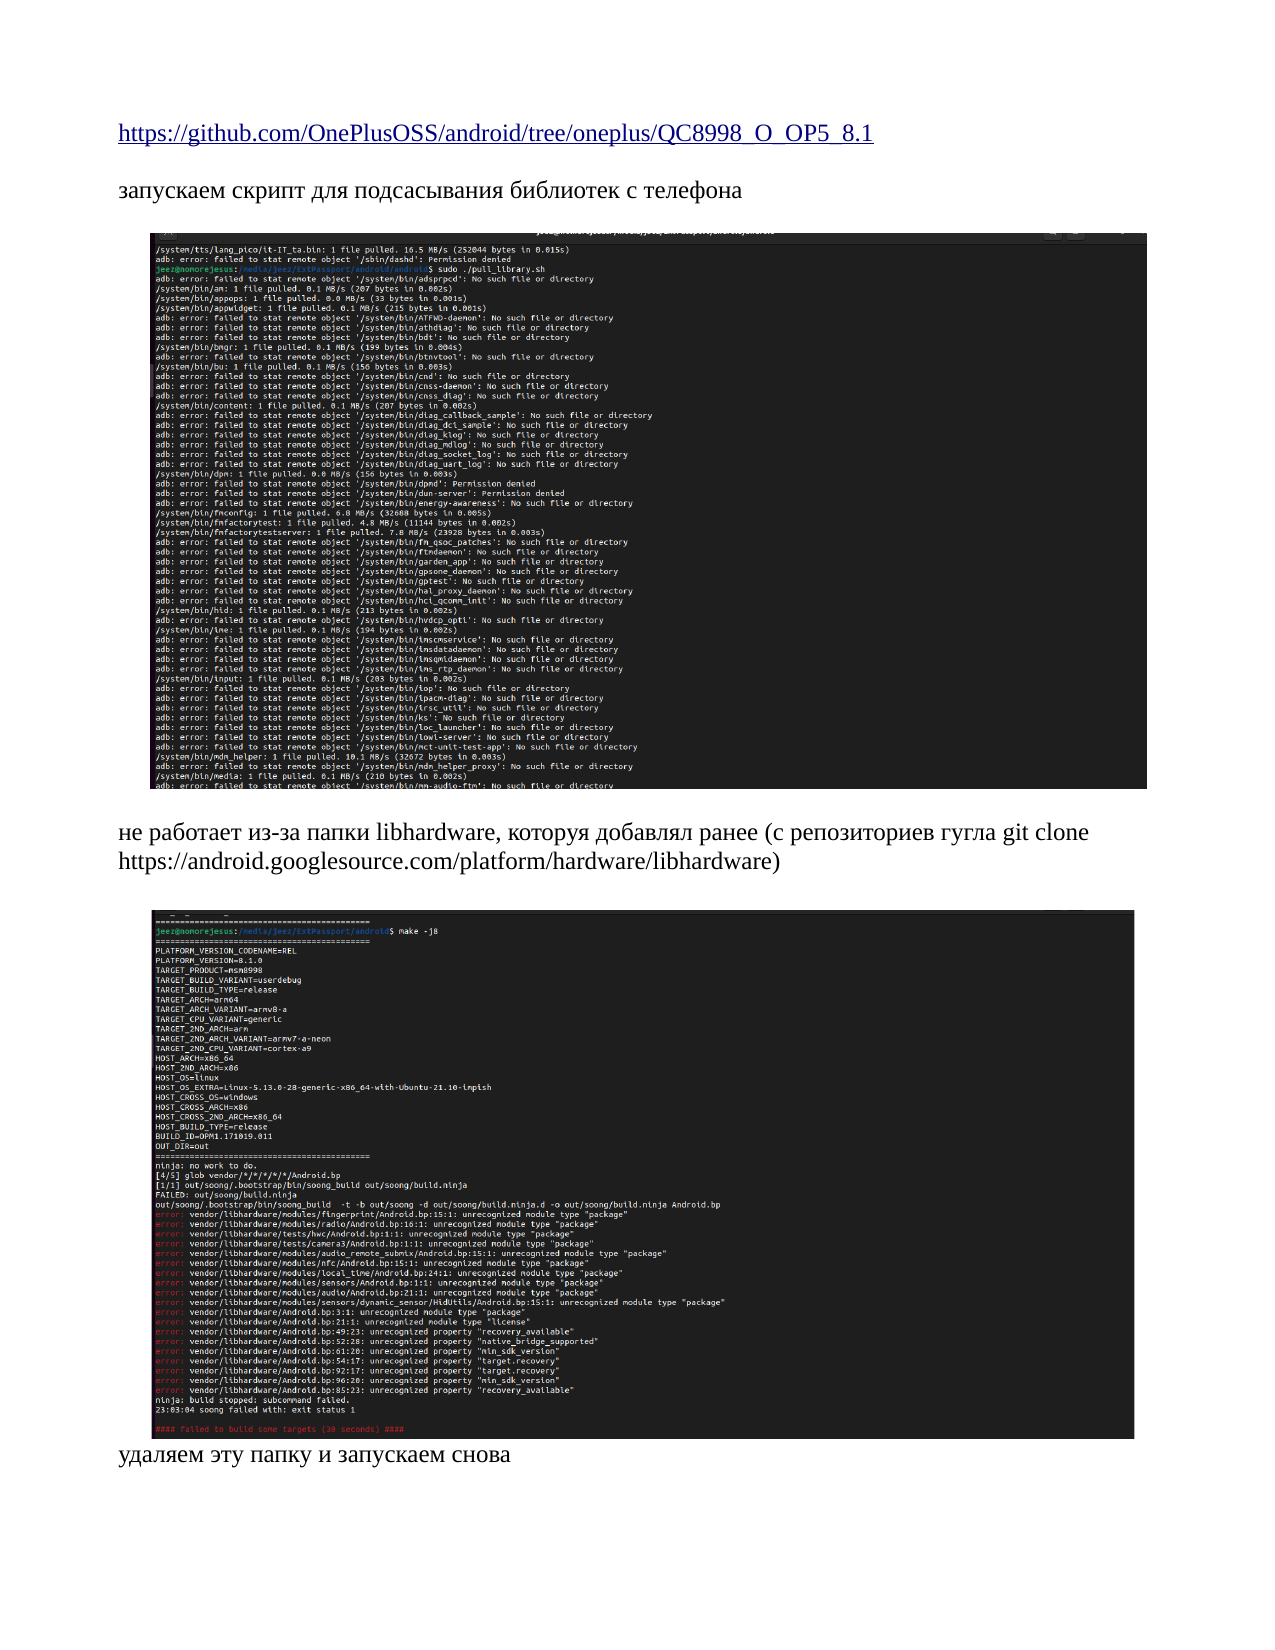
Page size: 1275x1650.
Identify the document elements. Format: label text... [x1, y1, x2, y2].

picture [151, 910, 1135, 1439]
text удаляем эту папку и запускаем снова [118, 1066, 1157, 1467]
picture [150, 233, 1147, 789]
text запускаем скрипт для подсасывания библиотек с телефона [118, 176, 1157, 204]
text не работает из-за папки libhardware, которуя добавлял ранее (с репозиториев гугла git clone https://android.googlesource.com/platform/hardware/libhardware) [118, 817, 1157, 875]
text https://github.com/OnePlusOSS/android/tree/oneplus/QC8998_O_OP5_8.1 [118, 118, 1157, 147]
